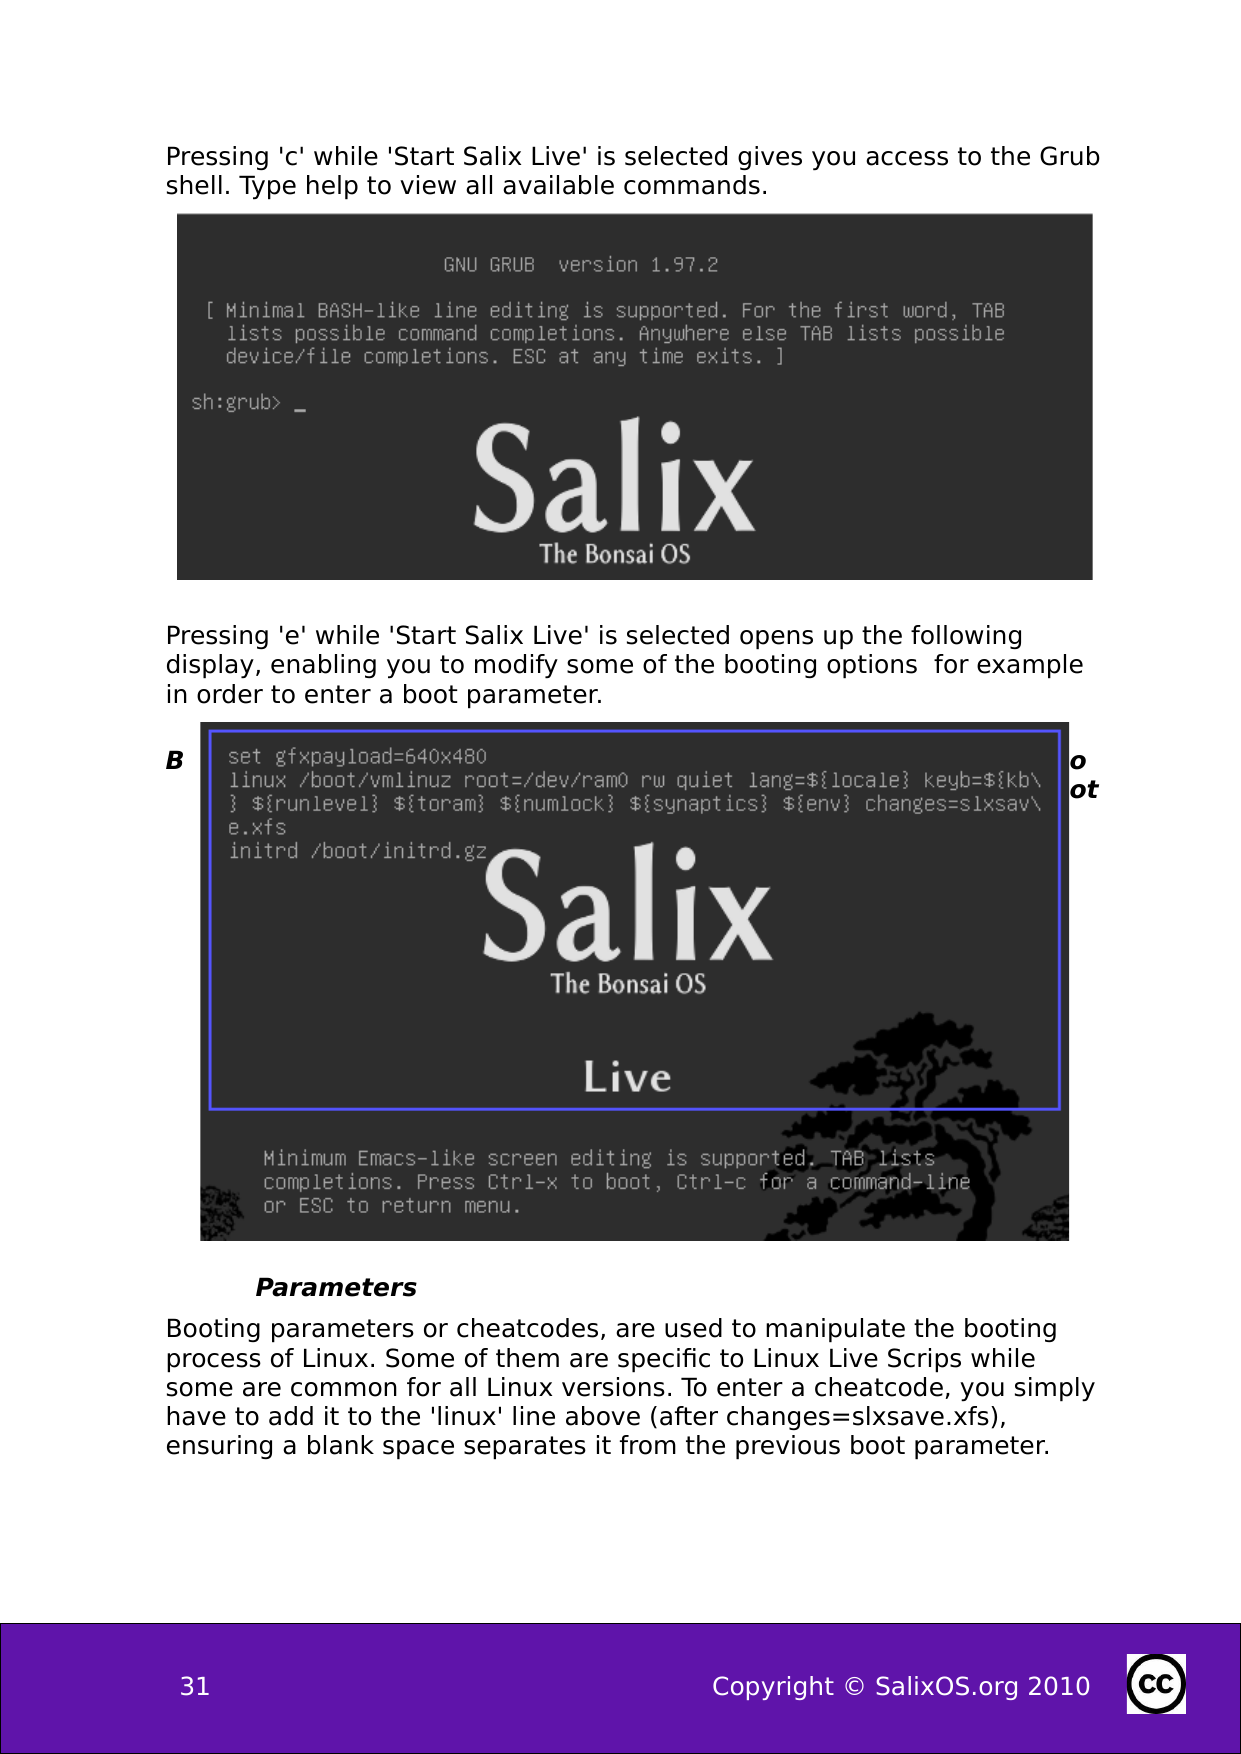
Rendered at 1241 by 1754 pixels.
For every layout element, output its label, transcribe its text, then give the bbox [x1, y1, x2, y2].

text Booting parameters or cheatcodes, are used to manipulate the booting process of Linux. Some of them are specific to Linux Live Scrips while some are common for all Linux versions. To enter a cheatcode, you simply have to add it to the 'linux' line above (after changes=slxsave.xfs), ensuring a blank space separates it from the previous boot parameter. [165, 1314, 1104, 1460]
picture [177, 213, 1093, 580]
subtitle Boot Parameters [165, 747, 1104, 1302]
text Pressing 'e' while 'Start Salix Live' is selected opens up the following display, enabling you to modify some of the booting options for example in order to enter a boot parameter. [165, 622, 1104, 709]
picture [200, 722, 1070, 1241]
picture [1126, 1654, 1186, 1714]
text Pressing 'c' while 'Start Salix Live' is selected gives you access to the Grub shell. Type help to view all available commands. [165, 142, 1104, 201]
